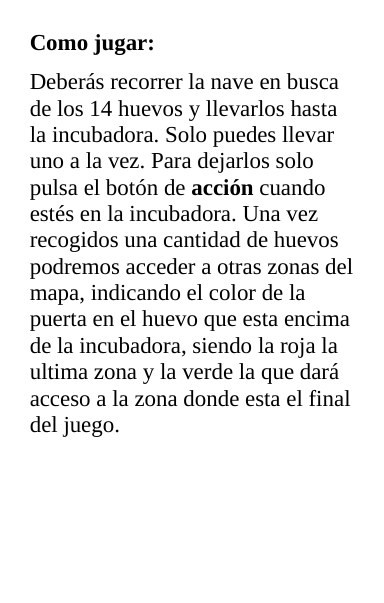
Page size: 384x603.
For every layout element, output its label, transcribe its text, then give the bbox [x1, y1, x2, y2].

text Como jugar: [29, 29, 354, 56]
text Deberás recorrer la nave en busca de los 14 huevos y llevarlos hasta la incubadora. Solo puedes llevar uno a la vez. Para dejarlos solo pulsa el botón de acción cuando estés en la incubadora. Una vez recogidos una cantidad de huevos podremos acceder a otras zonas del mapa, indicando el color de la puerta en el huevo que esta encima de la incubadora, siendo la roja la ultima zona y la verde la que dará acceso a la zona donde esta el final del juego. [29, 68, 354, 437]
